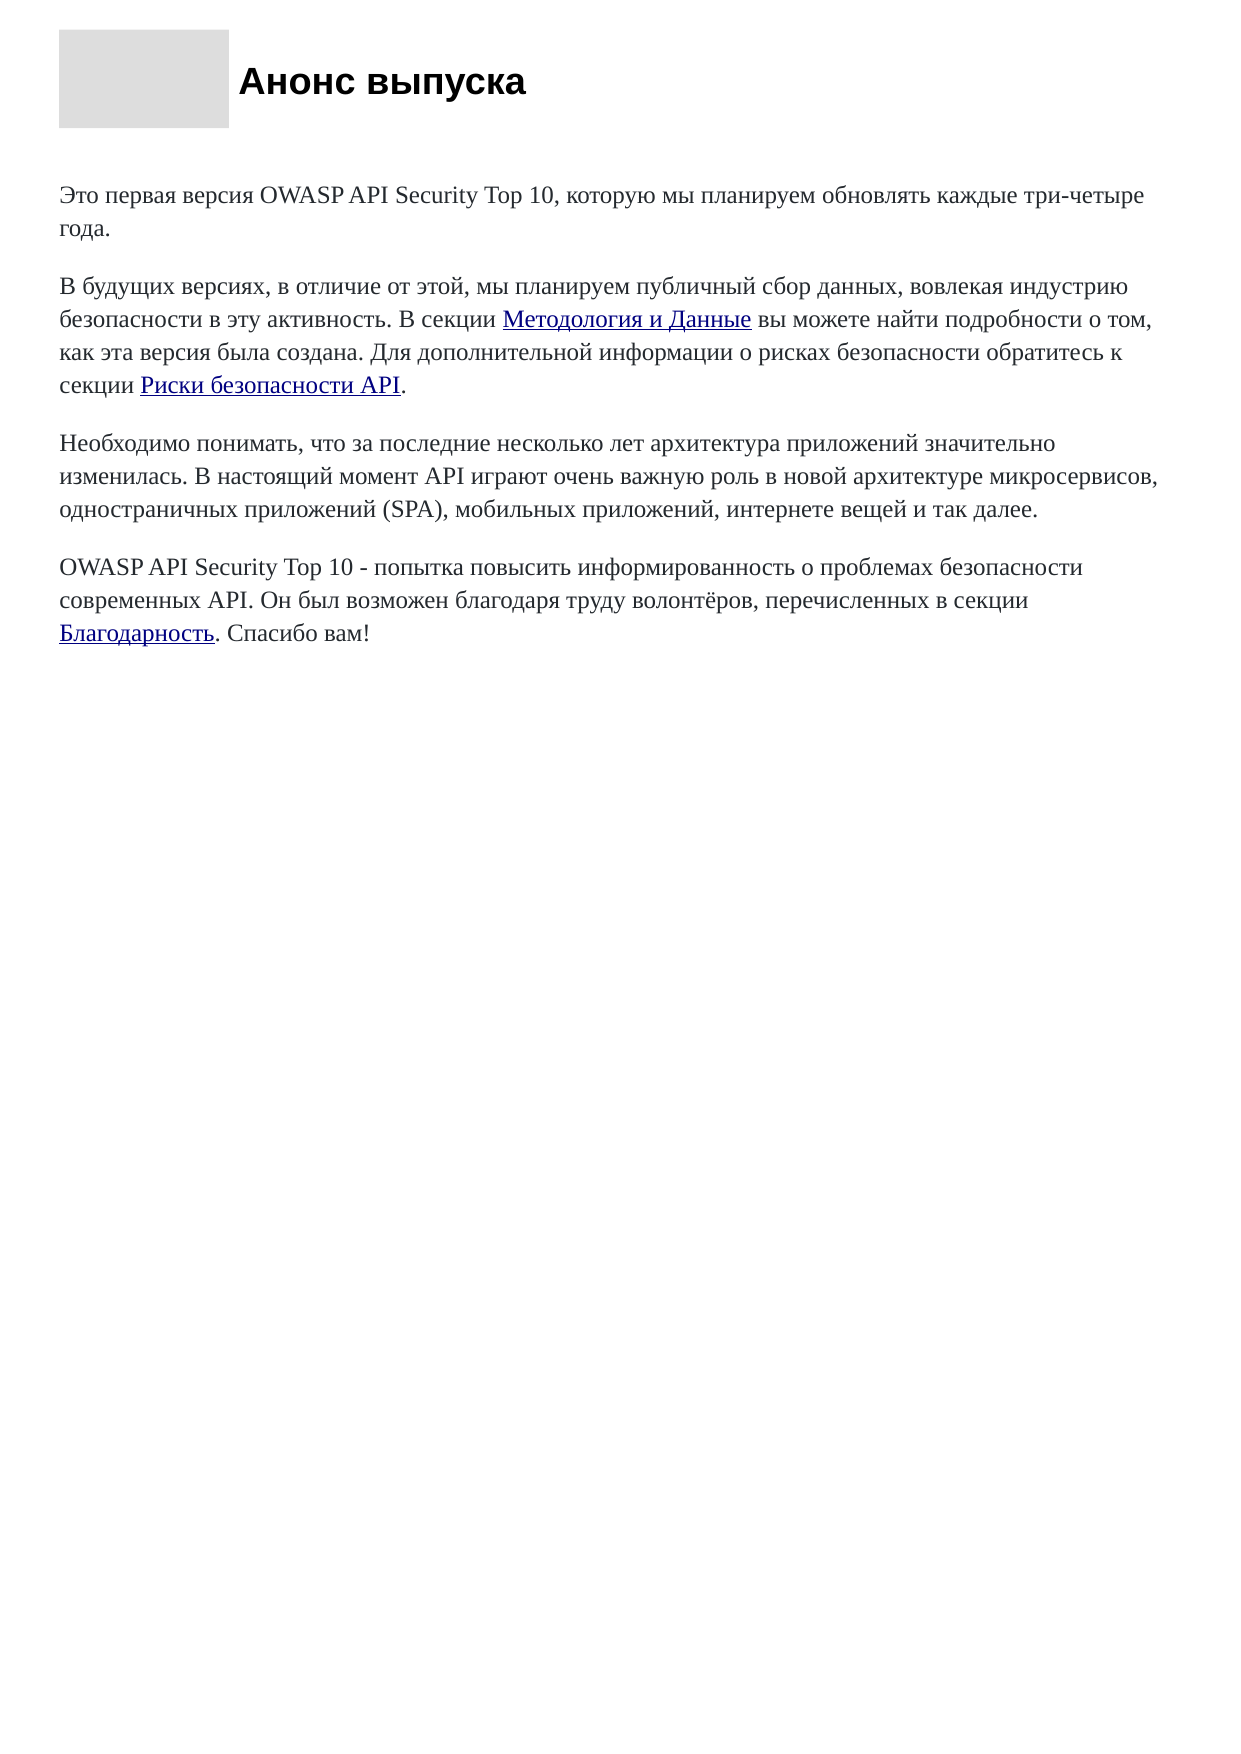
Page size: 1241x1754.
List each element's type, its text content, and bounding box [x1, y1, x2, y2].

text В будущих версиях, в отличие от этой, мы планируем публичный сбор данных, вовлекая индустрию безопасности в эту активность. В секции Методология и Данные вы можете найти подробности о том, как эта версия была создана. Для дополнительной информации о рисках безопасности обратитесь к секции Риски безопасности API. [59, 271, 1181, 399]
text OWASP API Security Top 10 - попытка повысить информированность о проблемах безопасности современных API. Он был возможен благодаря труду волонтёров, перечисленных в секции Благодарность. Спасибо вам! [59, 552, 1181, 647]
text Необходимо понимать, что за последние несколько лет архитектура приложений значительно изменилась. В настоящий момент API играют очень важную роль в новой архитектуре микросервисов, одностраничных приложений (SPA), мобильных приложений, интернете вещей и так далее. [59, 428, 1181, 523]
text Это первая версия OWASP API Security Top 10, которую мы планируем обновлять каждые три-четыре года. [59, 180, 1181, 242]
